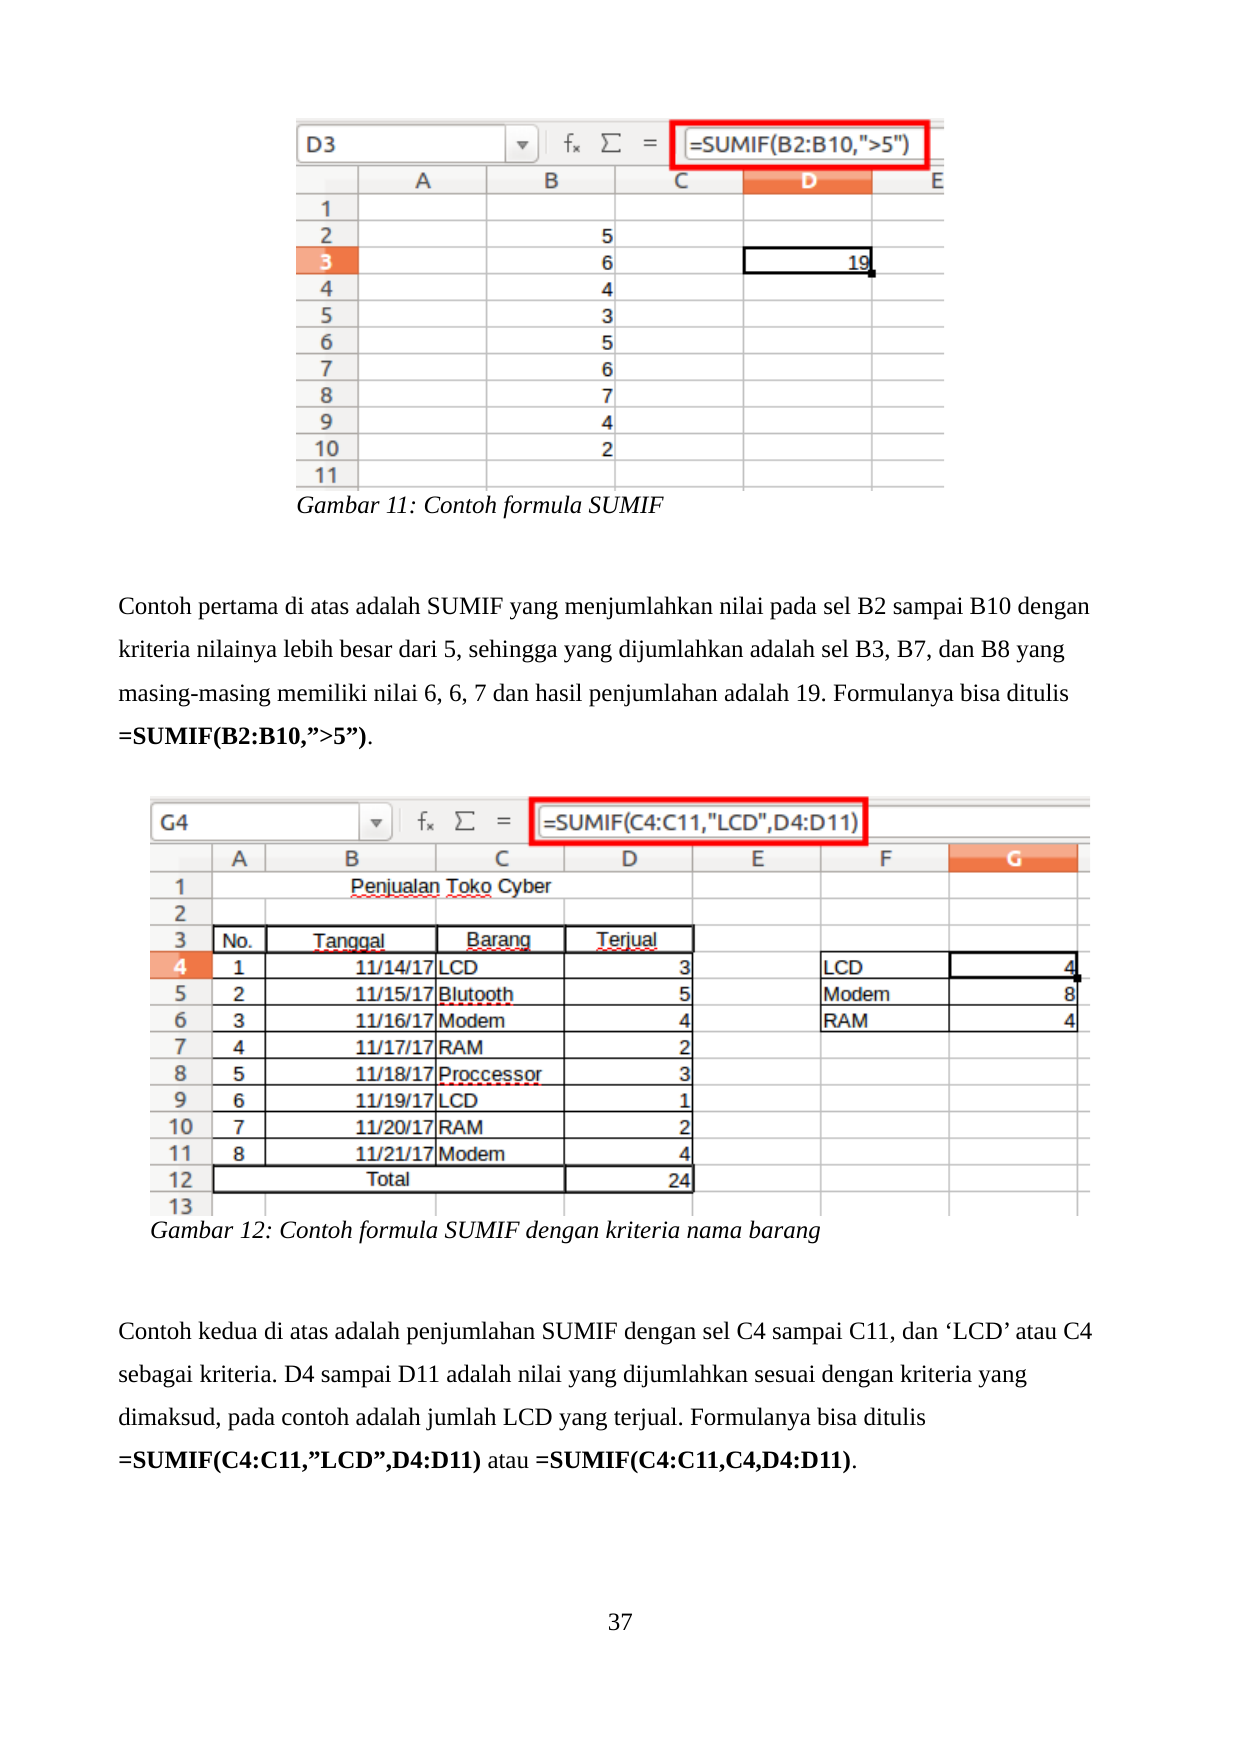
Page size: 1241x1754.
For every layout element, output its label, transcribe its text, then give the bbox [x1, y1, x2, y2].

text Contoh kedua di atas adalah penjumlahan SUMIF dengan sel C4 sampai C11, dan ‘LCD’ atau C4 sebagai kriteria. D4 sampai D11 adalah nilai yang dijumlahkan sesuai dengan kriteria yang dimaksud, pada contoh adalah jumlah LCD yang terjual. Formulanya bisa ditulis =SUMIF(C4:C11,”LCD”,D4:D11) atau =SUMIF(C4:C11,C4,D4:D11). [118, 1316, 1122, 1474]
text Gambar 11: Contoh formula SUMIF [296, 491, 944, 519]
text Contoh pertama di atas adalah SUMIF yang menjumlahkan nilai pada sel B2 sampai B10 dengan kriteria nilainya lebih besar dari 5, sehingga yang dijumlahkan adalah sel B3, B7, dan B8 yang masing-masing memiliki nilai 6, 6, 7 dan hasil penjumlahan adalah 19. Formulanya bisa ditulis =SUMIF(B2:B10,”>5”). [118, 591, 1122, 749]
text Gambar 12: Contoh formula SUMIF dengan kriteria nama barang [150, 1216, 1090, 1244]
text [150, 784, 1090, 796]
picture [150, 796, 1091, 1216]
picture [296, 118, 945, 491]
